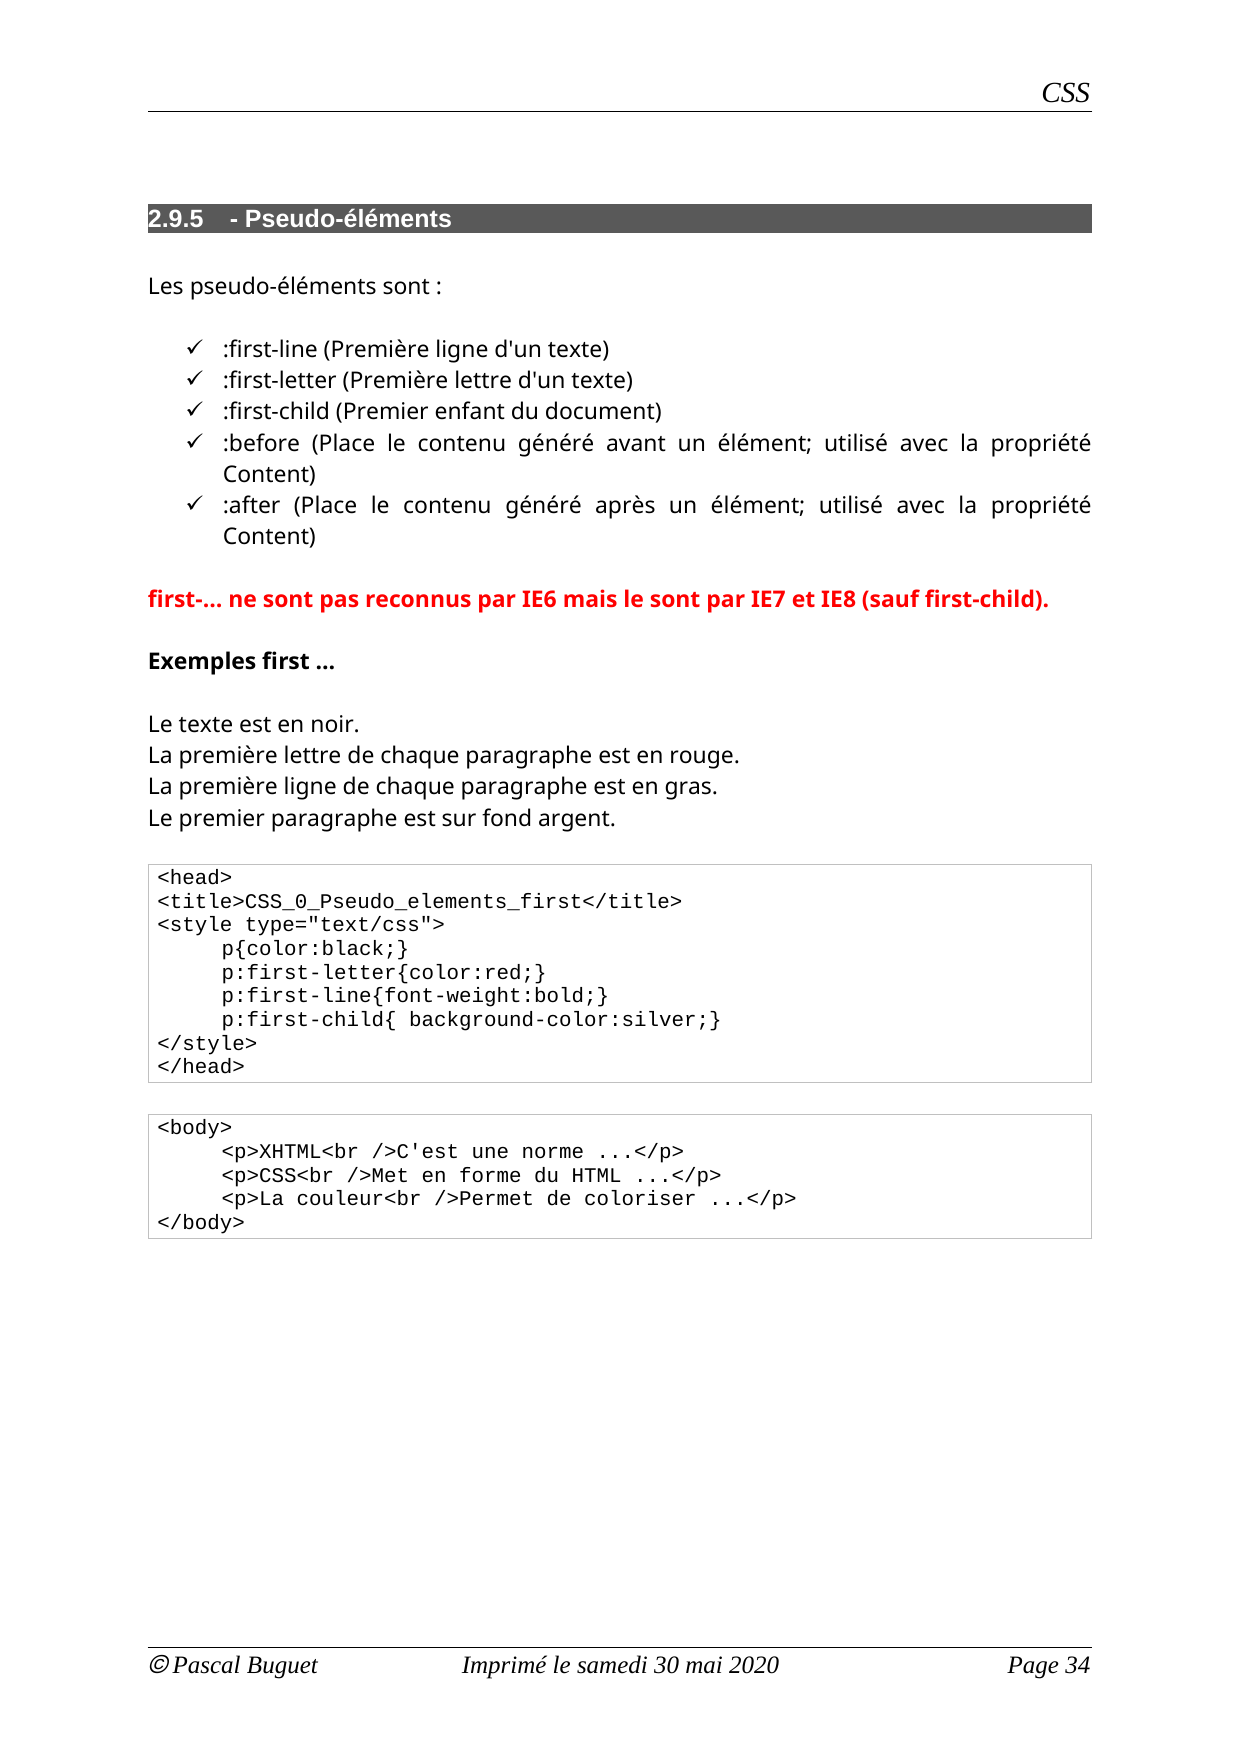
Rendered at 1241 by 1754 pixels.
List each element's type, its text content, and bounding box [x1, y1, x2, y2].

text La première ligne de chaque paragraphe est en gras. [148, 770, 1092, 801]
text <body> [149, 1115, 1091, 1138]
text <p>CSS<br />Met en forme du HTML ...</p> [149, 1162, 1091, 1185]
list :first-child (Premier enfant du document) [185, 395, 1092, 426]
text <title>CSS_0_Pseudo_elements_first</title> [149, 888, 1091, 911]
subtitle - Pseudo-éléments [148, 204, 1092, 233]
text </body> [149, 1209, 1091, 1238]
text Le texte est en noir. [148, 708, 1092, 739]
text Le premier paragraphe est sur fond argent. [148, 801, 1092, 833]
text p{color:black;} [149, 935, 1091, 958]
list :before (Place le contenu généré avant un élément; utilisé avec la propriété Content) [185, 426, 1092, 489]
list :first-line (Première ligne d'un texte) [185, 333, 1092, 364]
text <p>La couleur<br />Permet de coloriser ...</p> [149, 1185, 1091, 1209]
text p:first-line{font-weight:bold;} [149, 982, 1091, 1006]
text <head> [149, 865, 1091, 888]
list :after (Place le contenu généré après un élément; utilisé avec la propriété Content) [185, 489, 1092, 551]
text <style type="text/css"> [149, 911, 1091, 935]
text Les pseudo-éléments sont : [148, 270, 1092, 301]
text p:first-child{ background-color:silver;} [149, 1006, 1091, 1029]
text La première lettre de chaque paragraphe est en rouge. [148, 739, 1092, 770]
text p:first-letter{color:red;} [149, 958, 1091, 982]
text first-… ne sont pas reconnus par IE6 mais le sont par IE7 et IE8 (sauf first-child). [148, 583, 1092, 614]
list :first-letter (Première lettre d'un texte) [185, 364, 1092, 395]
text </style> [149, 1029, 1091, 1053]
text Exemples first … [148, 645, 1092, 676]
text <p>XHTML<br />C'est une norme ...</p> [149, 1138, 1091, 1162]
text </head> [149, 1053, 1091, 1082]
